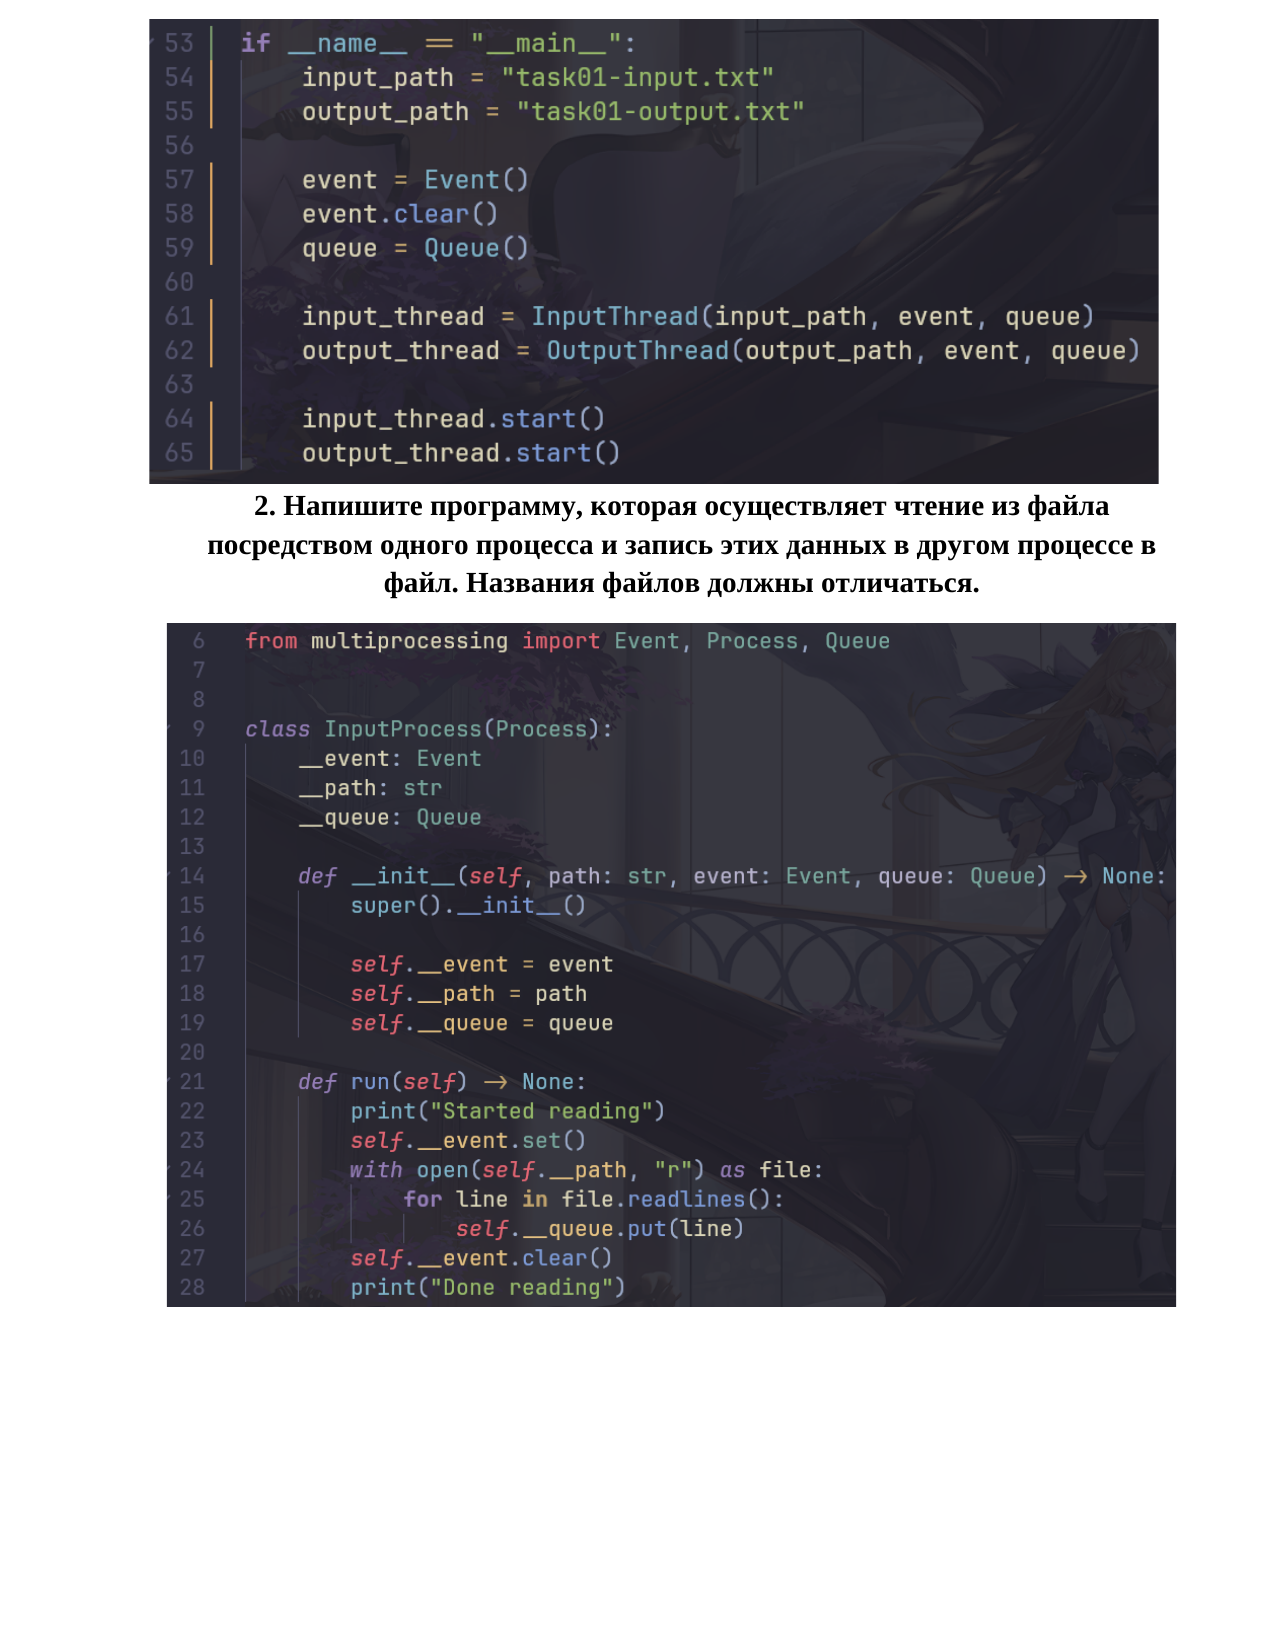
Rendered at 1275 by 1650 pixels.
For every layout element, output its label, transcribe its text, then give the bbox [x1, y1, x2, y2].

picture [149, 19, 1159, 484]
text 2. Напишите программу, которая осуществляет чтение из файла посредством одного процесса и запись этих данных в другом процессе в файл. Названия файлов должны отличаться. [177, 118, 1186, 599]
picture [166, 623, 1177, 1307]
